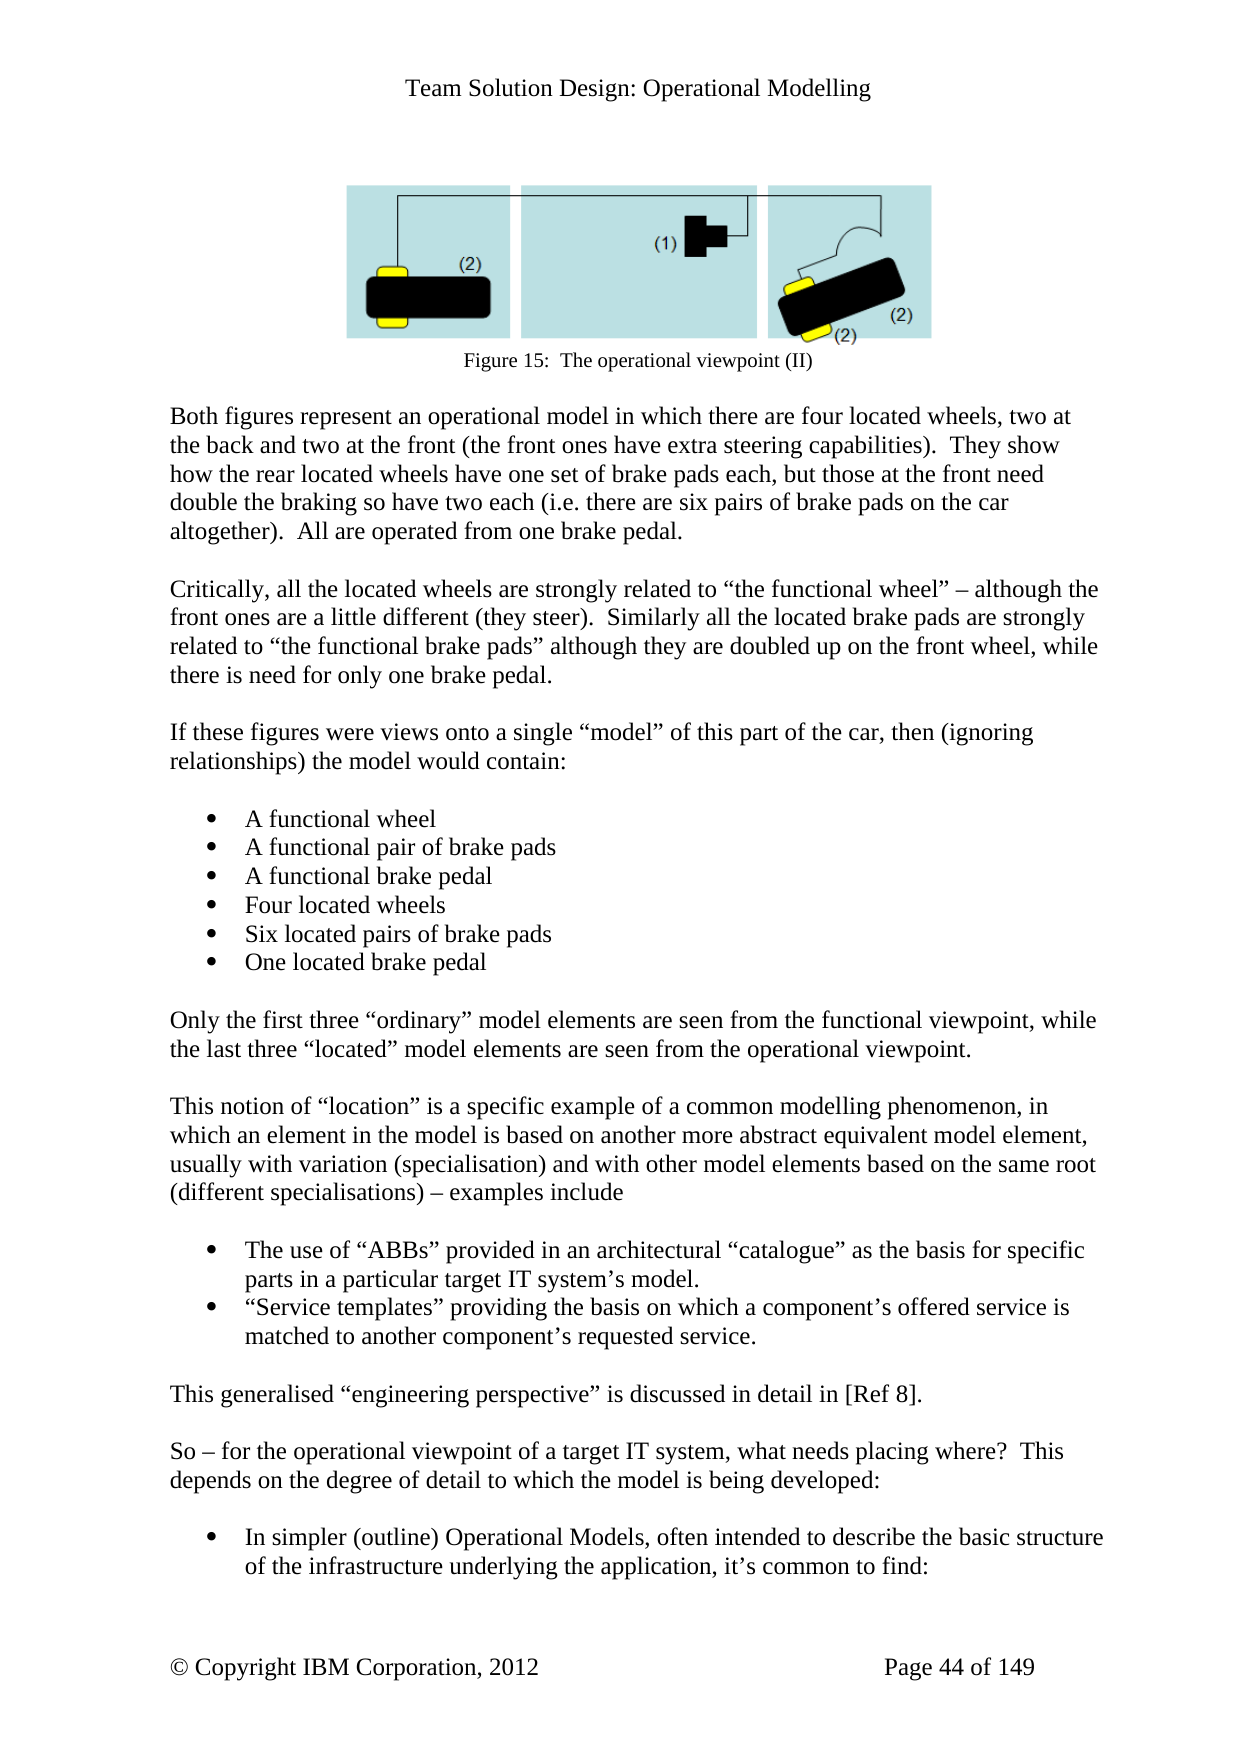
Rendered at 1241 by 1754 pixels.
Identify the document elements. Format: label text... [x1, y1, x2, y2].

text Figure 15: The operational viewpoint (II) [169, 348, 1107, 372]
list A functional wheel [207, 804, 1107, 832]
text This notion of “location” is a specific example of a common modelling phenomenon, in which an element in the model is based on another more abstract equivalent model element, usually with variation (specialisation) and with other model elements based on the same root (different specialisations) – examples include [169, 1091, 1107, 1206]
list A functional brake pedal [207, 861, 1107, 890]
list One located brake pedal [207, 947, 1107, 976]
text Both figures represent an operational model in which there are four located wheels, two at the back and two at the front (the front ones have extra steering capabilities). They show how the rear located wheels have one set of brake pads each, but those at the front need double the braking so have two each (i.e. there are six pairs of brake pads on the car altogether). All are operated from one brake pedal. [169, 401, 1107, 545]
text If these figures were views onto a single “model” of this part of the car, then (ignoring relationships) the model would contain: [169, 717, 1107, 775]
list In simpler (outline) Operational Models, often intended to describe the basic structure of the infrastructure underlying the application, it’s common to find: [207, 1522, 1107, 1580]
list Four located wheels [207, 890, 1107, 919]
text So – for the operational viewpoint of a target IT system, what needs placing where? This depends on the degree of detail to which the model is being developed: [169, 1436, 1107, 1494]
text This generalised “engineering perspective” is discussed in detail in [Ref 2]. [169, 1379, 1107, 1407]
text Critically, all the located wheels are strongly related to “the functional wheel” – although the front ones are a little different (they steer). Similarly all the located brake pads are strongly related to “the functional brake pads” although they are doubled up on the front wheel, while there is need for only one brake pedal. [169, 574, 1107, 689]
picture [339, 180, 937, 347]
text Only the first three “ordinary” model elements are seen from the functional viewpoint, while the last three “located” model elements are seen from the operational viewpoint. [169, 1005, 1107, 1062]
list A functional pair of brake pads [207, 832, 1107, 861]
list The use of “ABBs” provided in an architectural “catalogue” as the basis for specific parts in a particular target IT system’s model. [207, 1235, 1107, 1292]
list Six located pairs of brake pads [207, 919, 1107, 947]
list “Service templates” providing the basis on which a component’s offered service is matched to another component’s requested service. [207, 1292, 1107, 1350]
